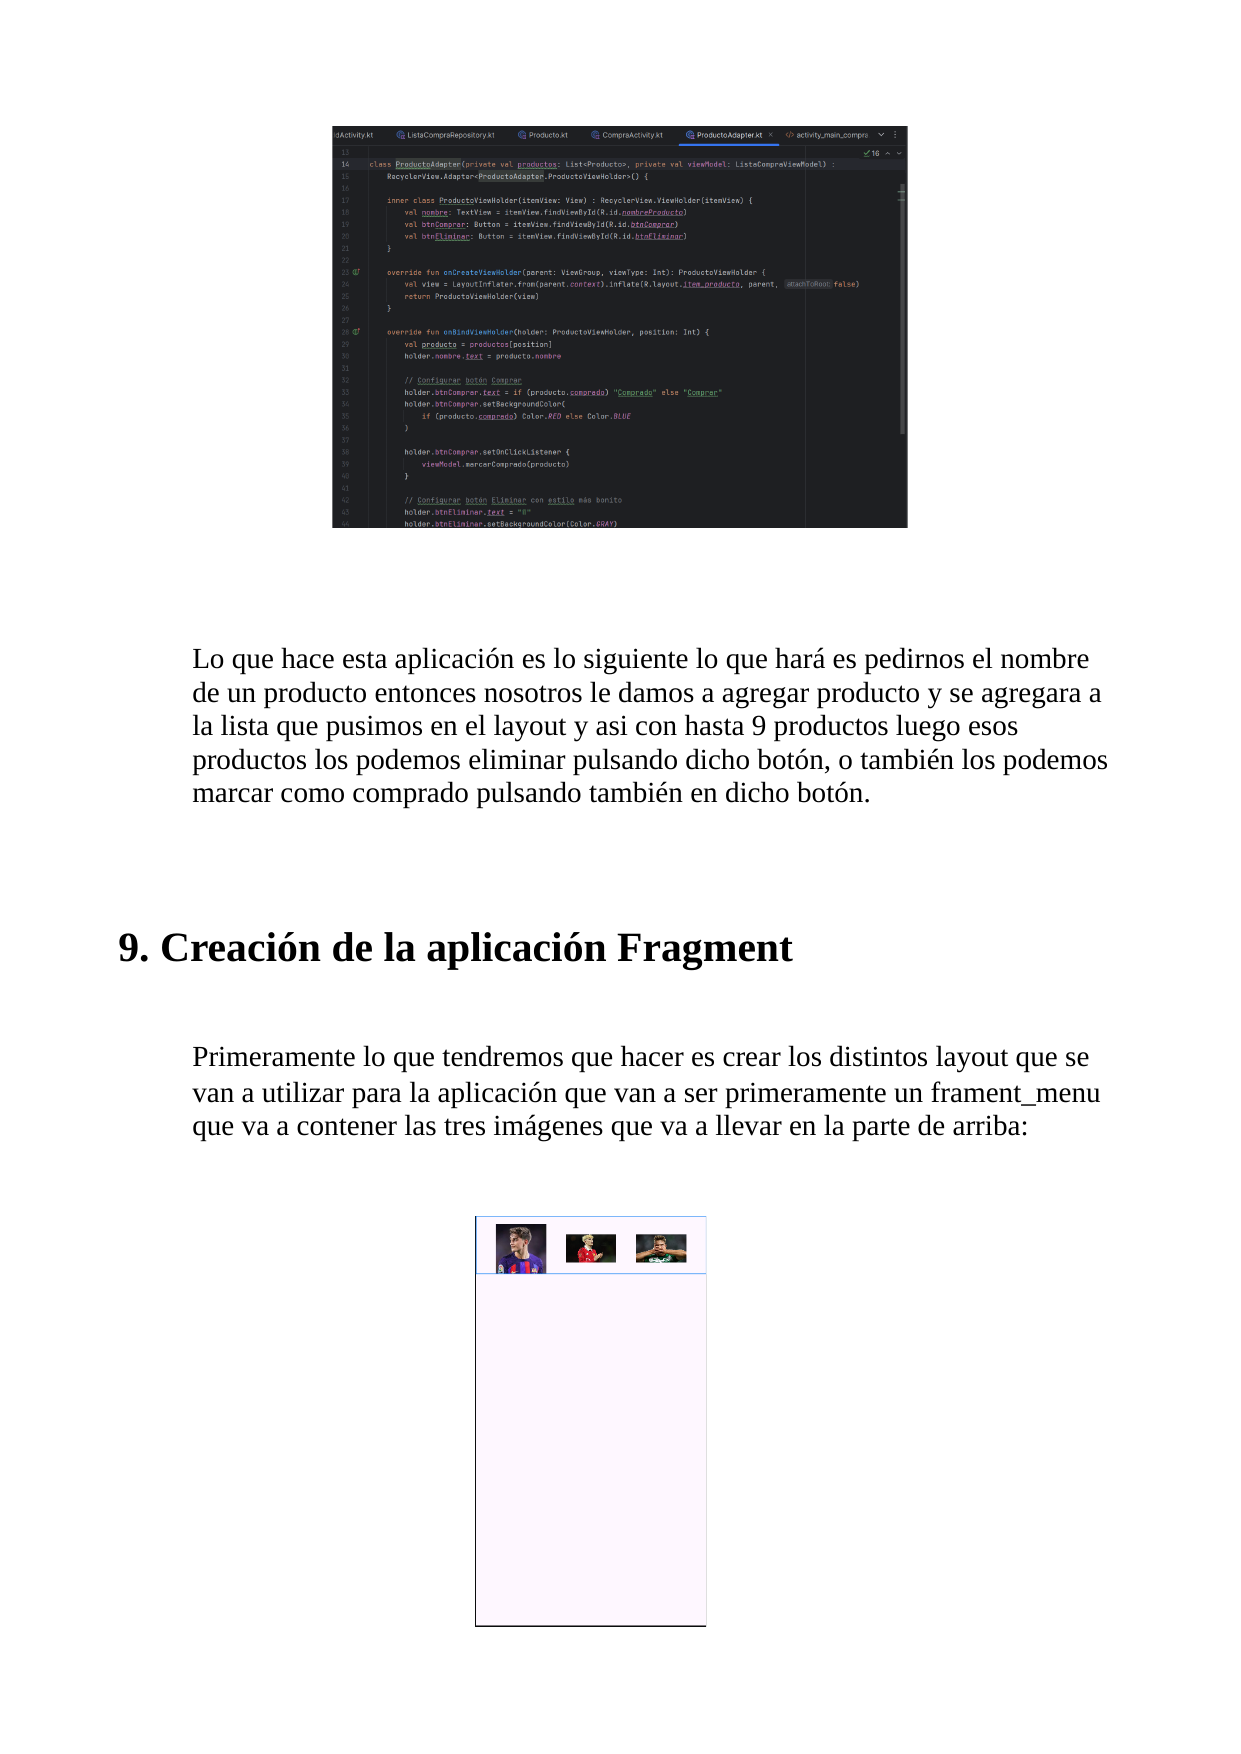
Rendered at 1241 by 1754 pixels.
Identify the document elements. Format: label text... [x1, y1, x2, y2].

picture [475, 1216, 707, 1627]
picture [332, 126, 908, 528]
text Primeramente lo que tendremos que hacer es crear los distintos layout que se van a utilizar para la aplicación que van a ser primeramente un frament_menu que va a contener las tres imágenes que va a llevar en la parte de arriba: [118, 1027, 1122, 1142]
text 9. Creación de la aplicación Fragment [118, 922, 1122, 970]
text Lo que hace esta aplicación es lo siguiente lo que hará es pedirnos el nombre de un producto entonces nosotros le damos a agregar producto y se agregara a la lista que pusimos en el layout y asi con hasta 9 productos luego esos productos los podemos eliminar pulsando dicho botón, o también los podemos marcar como comprado pulsando también en dicho botón. [118, 641, 1122, 809]
